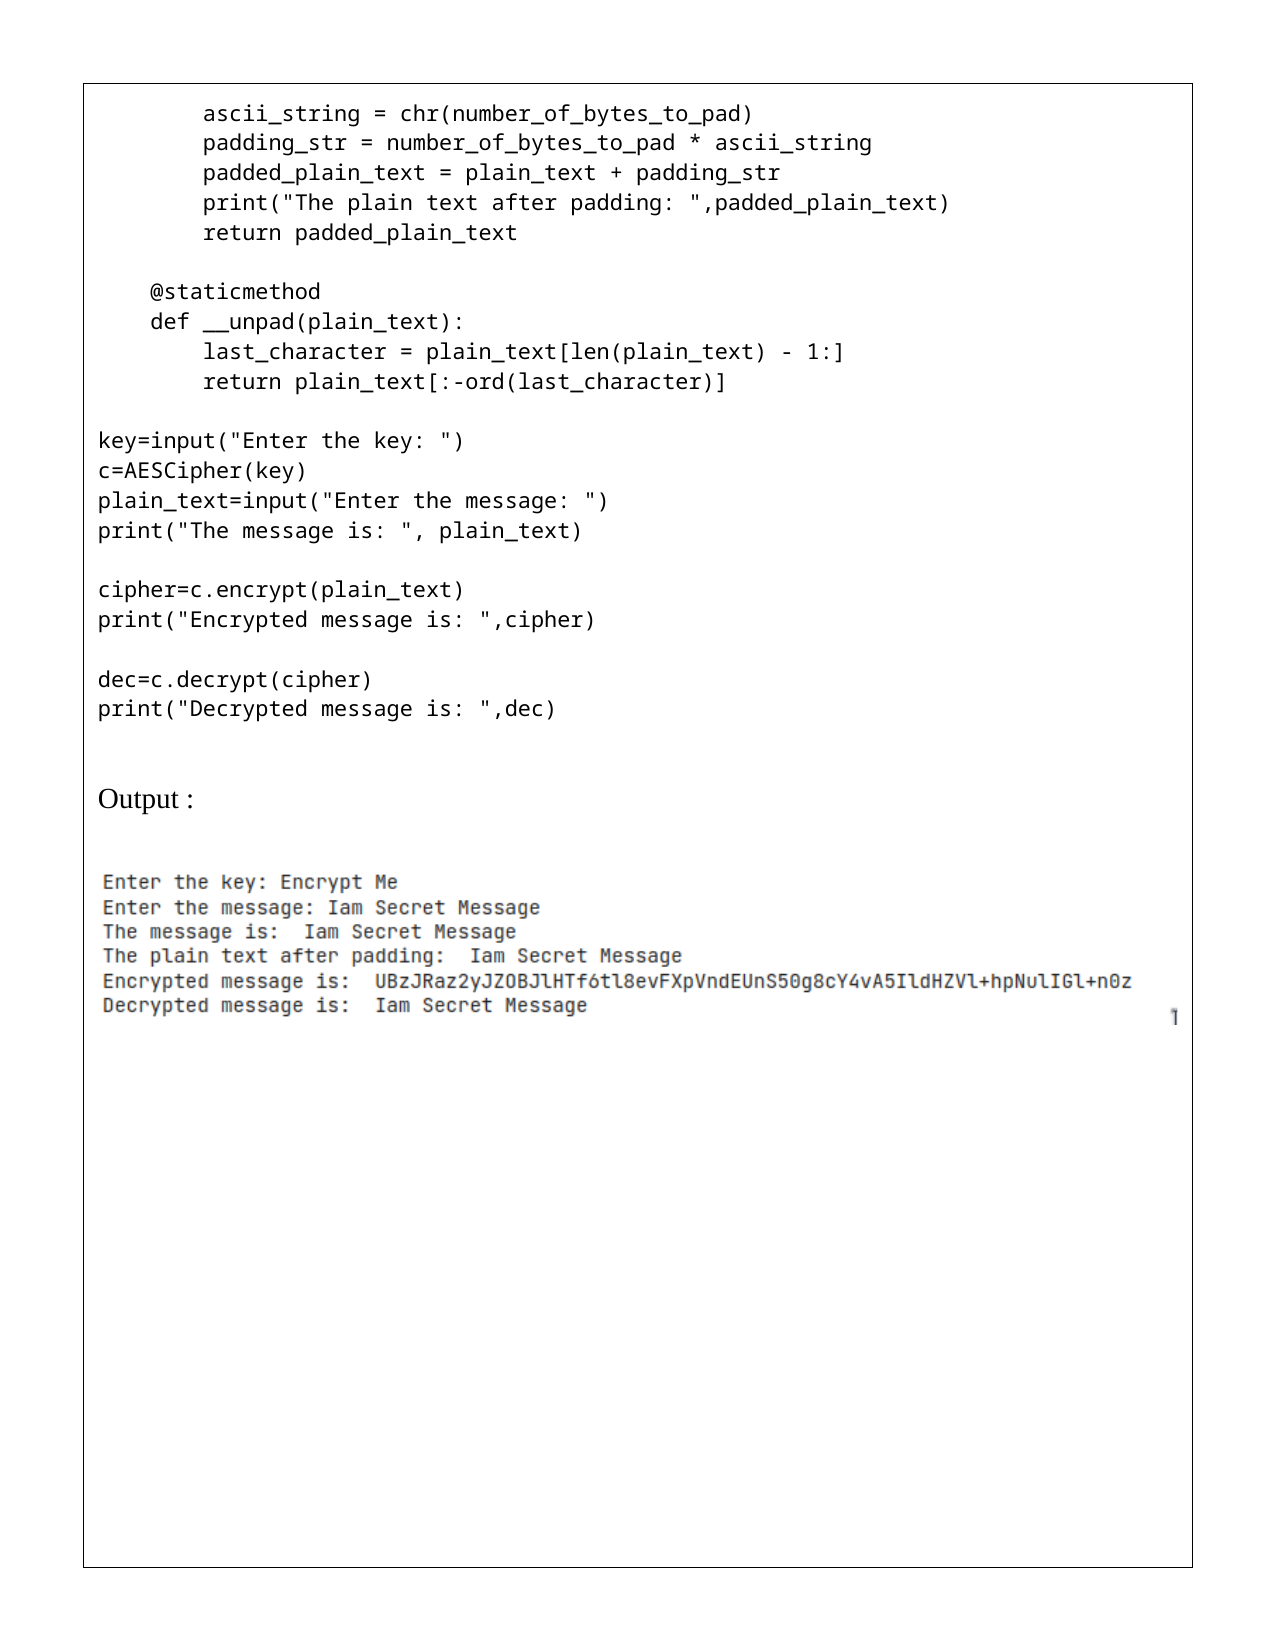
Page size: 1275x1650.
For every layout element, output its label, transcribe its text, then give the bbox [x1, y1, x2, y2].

text padding_str = number_of_bytes_to_pad * ascii_string [98, 127, 1177, 157]
text c=AESCipher(key) [98, 455, 1177, 485]
text def __unpad(plain_text): [98, 306, 1177, 336]
text print("The plain text after padding: ",padded_plain_text) [98, 187, 1177, 217]
text print("Decrypted message is: ",dec) [98, 693, 1177, 723]
text padded_plain_text = plain_text + padding_str [98, 157, 1177, 187]
text Output : [98, 781, 1177, 814]
text dec=c.decrypt(cipher) [98, 664, 1177, 693]
text cipher=c.encrypt(plain_text) [98, 574, 1177, 604]
text last_character = plain_text[len(plain_text) - 1:] [98, 336, 1177, 366]
text print("Encrypted message is: ",cipher) [98, 604, 1177, 634]
text plain_text=input("Enter the message: ") [98, 485, 1177, 515]
picture [97, 865, 1178, 1025]
text print("The message is: ", plain_text) [98, 515, 1177, 544]
text @staticmethod [98, 276, 1177, 306]
text key=input("Enter the key: ") [98, 425, 1177, 455]
text return plain_text[:-ord(last_character)] [98, 366, 1177, 396]
text ascii_string = chr(number_of_bytes_to_pad) [98, 98, 1177, 127]
text return padded_plain_text [98, 217, 1177, 247]
